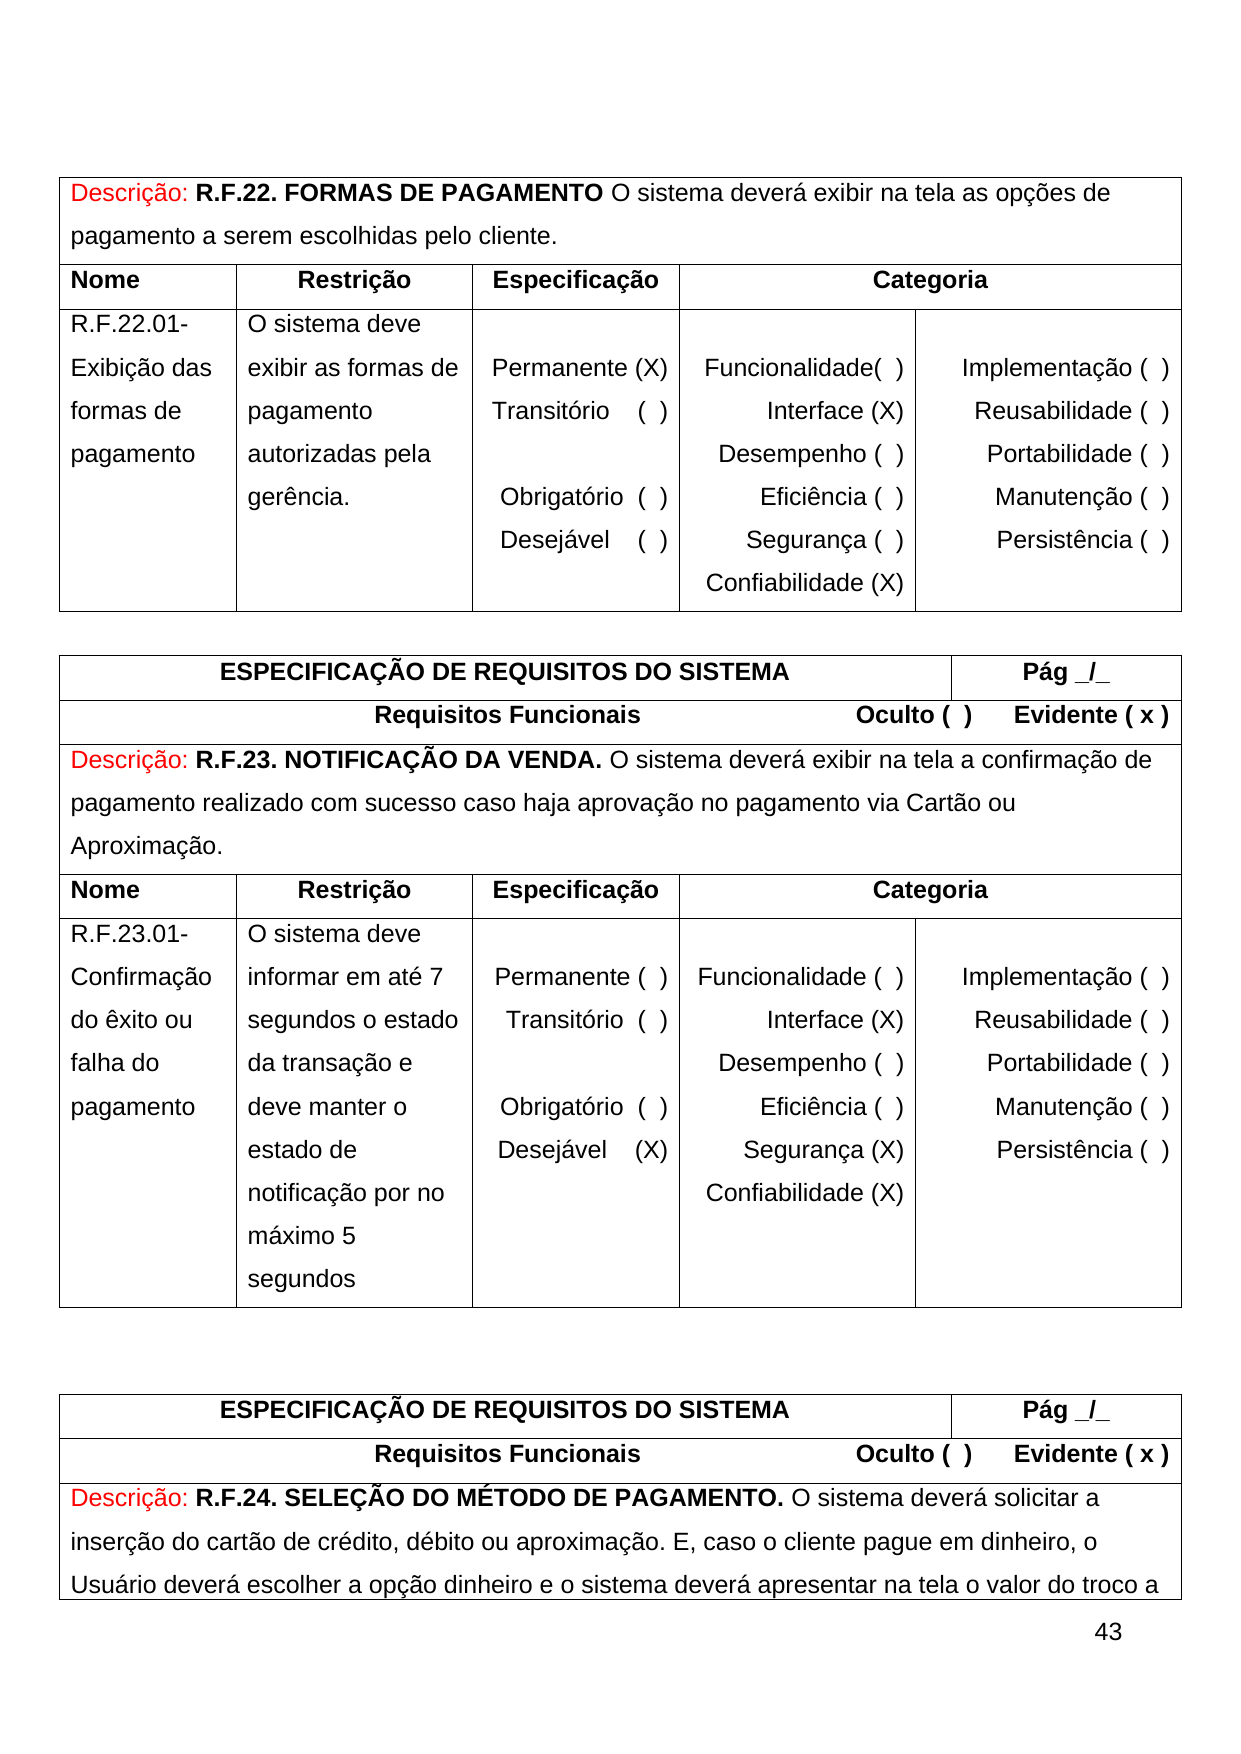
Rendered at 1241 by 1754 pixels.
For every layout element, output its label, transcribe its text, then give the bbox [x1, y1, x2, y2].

table_header ESPECIFICAÇÃO DE REQUISITOS DO SISTEMA [60, 656, 951, 699]
table_cell Descrição: R.F.22. FORMAS DE PAGAMENTO O sistema deverá exibir na tela as opções de pagamento a serem escolhidas pelo cliente. [60, 178, 1181, 264]
table_cell Categoria [680, 875, 1181, 918]
table_cell Requisitos Funcionais Oculto ( ) Evidente ( x ) [60, 701, 1181, 743]
table_cell R.F.23.01- Confirmação do êxito ou falha do pagamento [60, 919, 236, 1307]
table_cell Funcionalidade ( ) Interface (X) Desempenho ( ) Eficiência ( ) Segurança (X) Confiabilidade (X) [680, 919, 915, 1307]
table_header Pág _/_ [952, 1395, 1181, 1438]
table_cell Permanente ( ) Transitório ( ) Obrigatório ( ) Desejável (X) [473, 919, 679, 1307]
table_header Pág _/_ [952, 656, 1181, 699]
table_cell O sistema deve exibir as formas de pagamento autorizadas pela gerência. [237, 310, 472, 611]
table_cell Nome [60, 265, 236, 308]
table_cell Implementação ( ) Reusabilidade ( ) Portabilidade ( ) Manutenção ( ) Persistência ( ) [916, 310, 1181, 611]
table_cell Funcionalidade( ) Interface (X) Desempenho ( ) Eficiência ( ) Segurança ( ) Confiabilidade (X) [680, 310, 915, 611]
table_cell Permanente (X) Transitório ( ) Obrigatório ( ) Desejável ( ) [473, 310, 679, 611]
table_cell Nome [60, 875, 236, 918]
table_cell Especificação [473, 265, 679, 308]
table_cell Descrição: R.F.24. SELEÇÃO DO MÉTODO DE PAGAMENTO. O sistema deverá solicitar a inserção do cartão de crédito, débito ou aproximação. E, caso o cliente pague em dinheiro, o Usuário deverá escolher a opção dinheiro e o sistema deverá apresentar na tela o valor do troco a [60, 1484, 1181, 1598]
table_header ESPECIFICAÇÃO DE REQUISITOS DO SISTEMA [60, 1395, 951, 1438]
table_cell Descrição: R.F.23. NOTIFICAÇÃO DA VENDA. O sistema deverá exibir na tela a confirmação de pagamento realizado com sucesso caso haja aprovação no pagamento via Cartão ou Aproximação. [60, 745, 1181, 874]
table_cell Restrição [237, 875, 472, 918]
table_cell Categoria [680, 265, 1181, 308]
table_cell Restrição [237, 265, 472, 308]
table_cell O sistema deve informar em até 7 segundos o estado da transação e deve manter o estado de notificação por no máximo 5 segundos [237, 919, 472, 1307]
table_cell Especificação [473, 875, 679, 918]
table_cell Implementação ( ) Reusabilidade ( ) Portabilidade ( ) Manutenção ( ) Persistência ( ) [916, 919, 1181, 1307]
table_cell Requisitos Funcionais Oculto ( ) Evidente ( x ) [60, 1439, 1181, 1482]
table_cell R.F.22.01- Exibição das formas de pagamento [60, 310, 236, 611]
